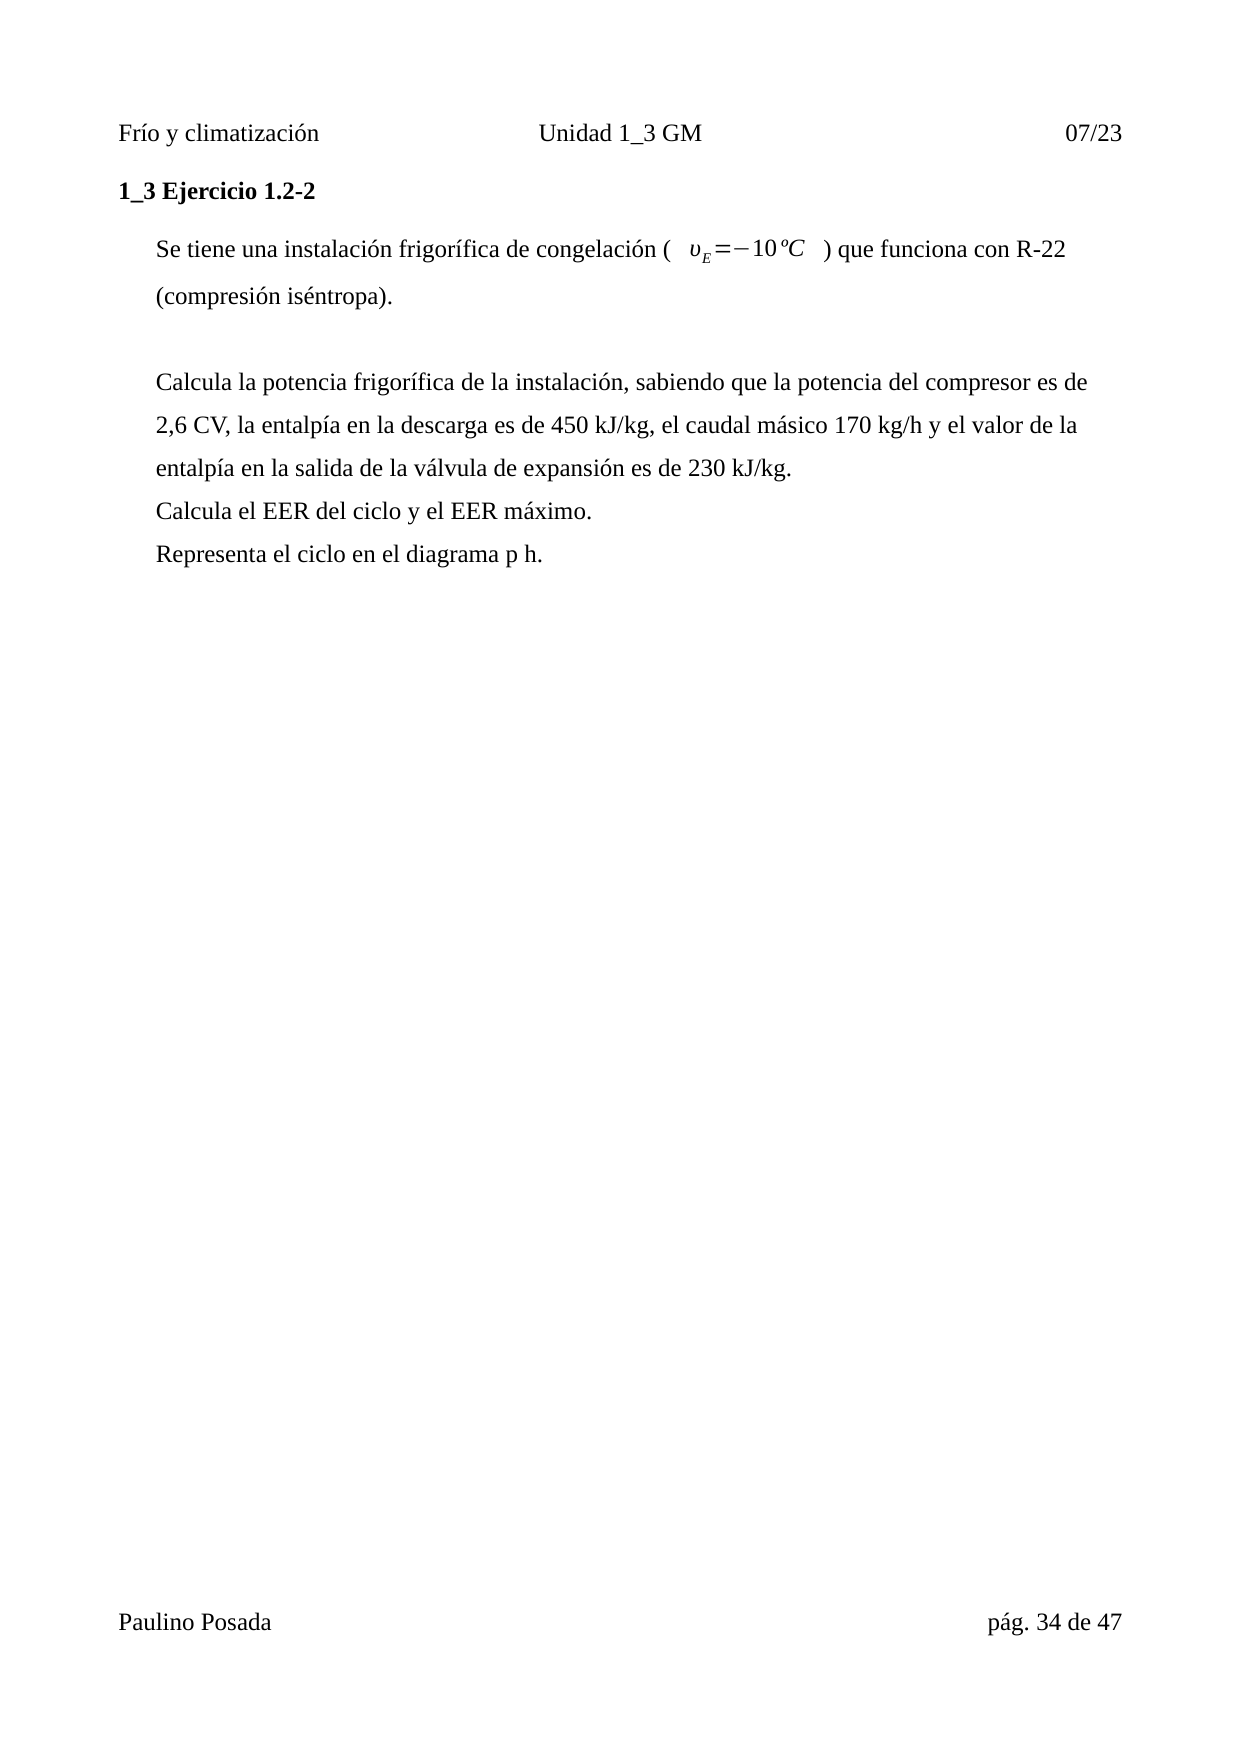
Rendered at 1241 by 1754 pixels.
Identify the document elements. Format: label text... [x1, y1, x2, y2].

text Calcula el EER del ciclo y el EER máximo. [156, 496, 1122, 525]
text Representa el ciclo en el diagrama p h. [156, 539, 1122, 568]
text Se tiene una instalación frigorífica de congelación () que funciona con R-22 (compresión iséntropa). [156, 234, 1122, 309]
text 1_3 Ejercicio 1.2-2 [118, 176, 1122, 205]
text Calcula la potencia frigorífica de la instalación, sabiendo que la potencia del compresor es de 2,6 CV, la entalpía en la descarga es de 450 kJ/kg, el caudal másico 170 kg/h y el valor de la entalpía en la salida de la válvula de expansión es de 230 kJ/kg. [156, 367, 1122, 482]
